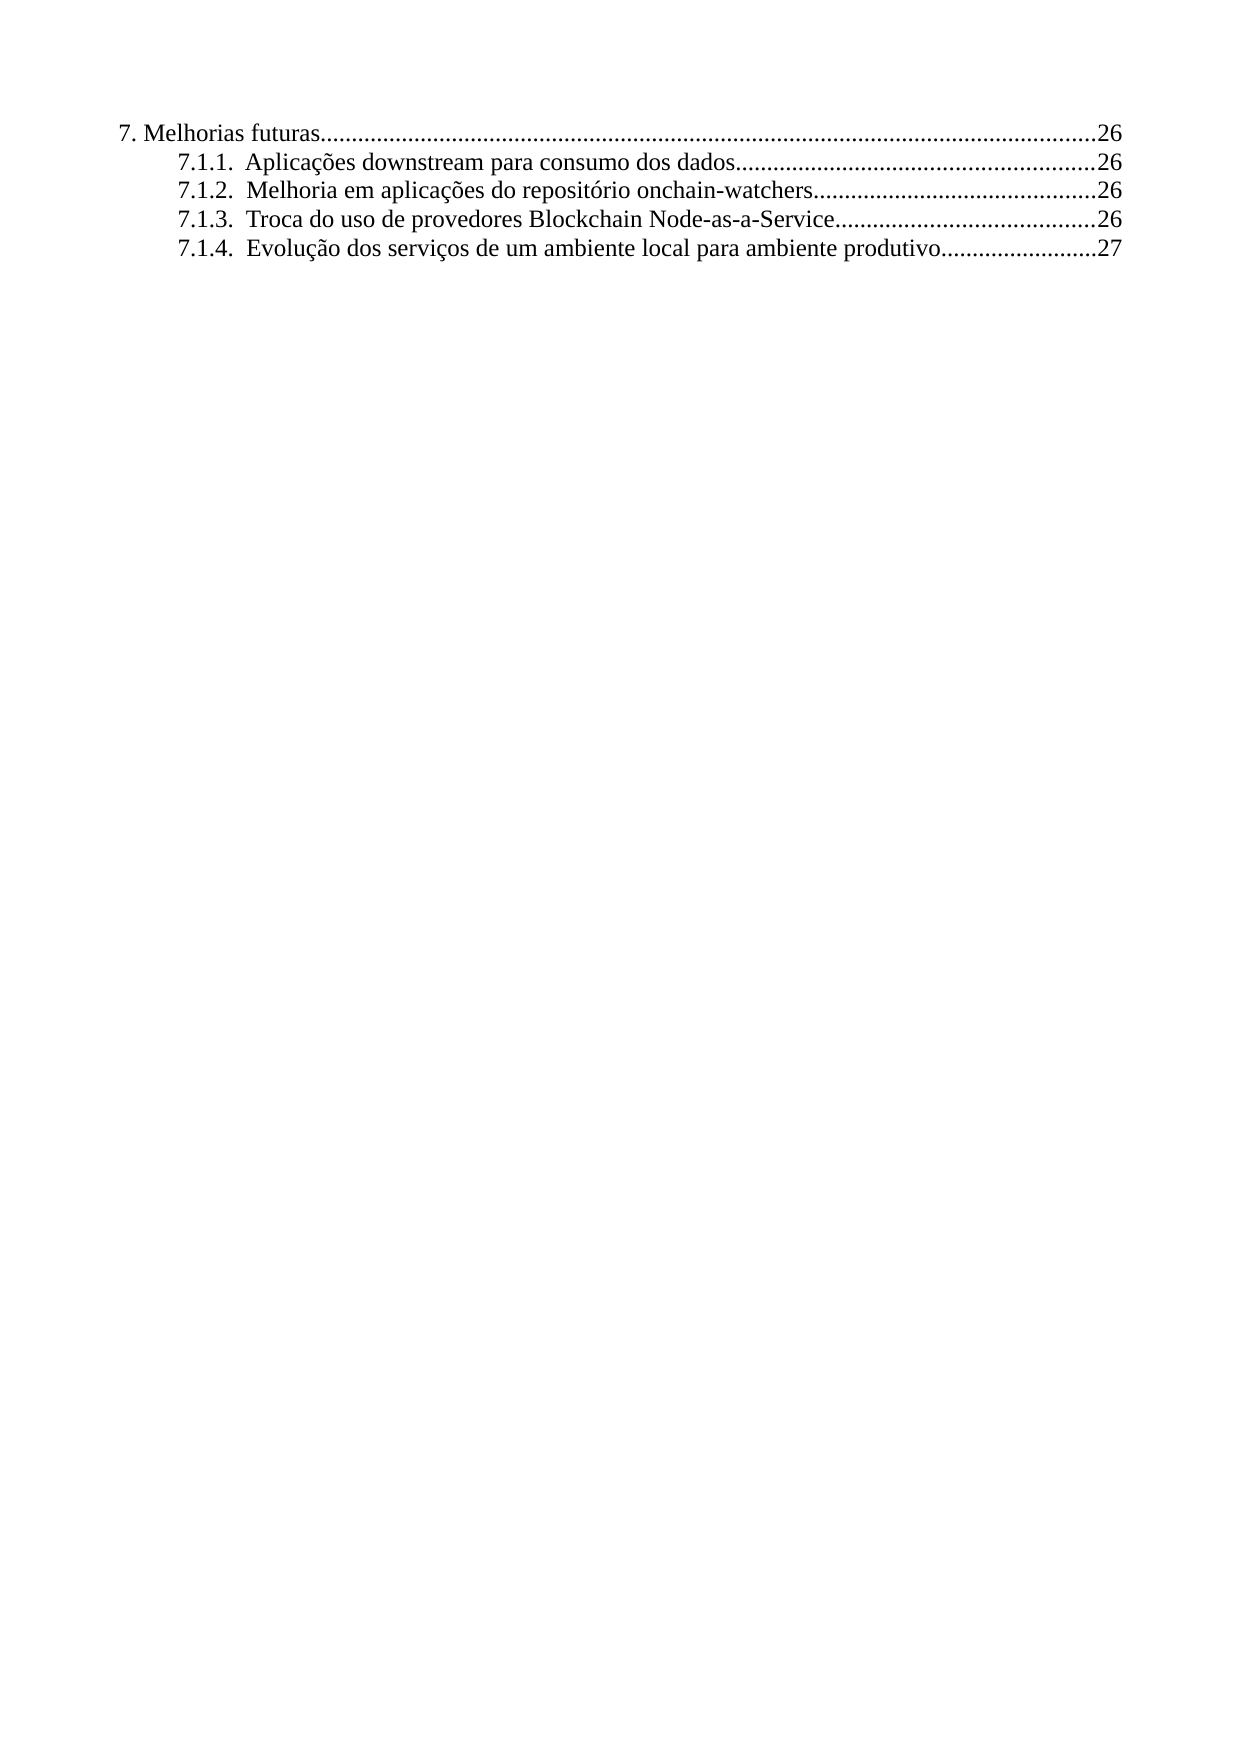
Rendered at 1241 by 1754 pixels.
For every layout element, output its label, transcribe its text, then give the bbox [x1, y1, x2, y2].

text 7.1.1. Aplicações downstream para consumo dos dados 26 [177, 147, 1122, 176]
text 7.1.2. Melhoria em aplicações do repositório onchain-watchers 26 [177, 176, 1122, 204]
text 7.1.4. Evolução dos serviços de um ambiente local para ambiente produtivo 27 [177, 233, 1122, 262]
text 7.1.3. Troca do uso de provedores Blockchain Node-as-a-Service 26 [177, 204, 1122, 233]
text 7. Melhorias futuras 26 [118, 118, 1122, 147]
